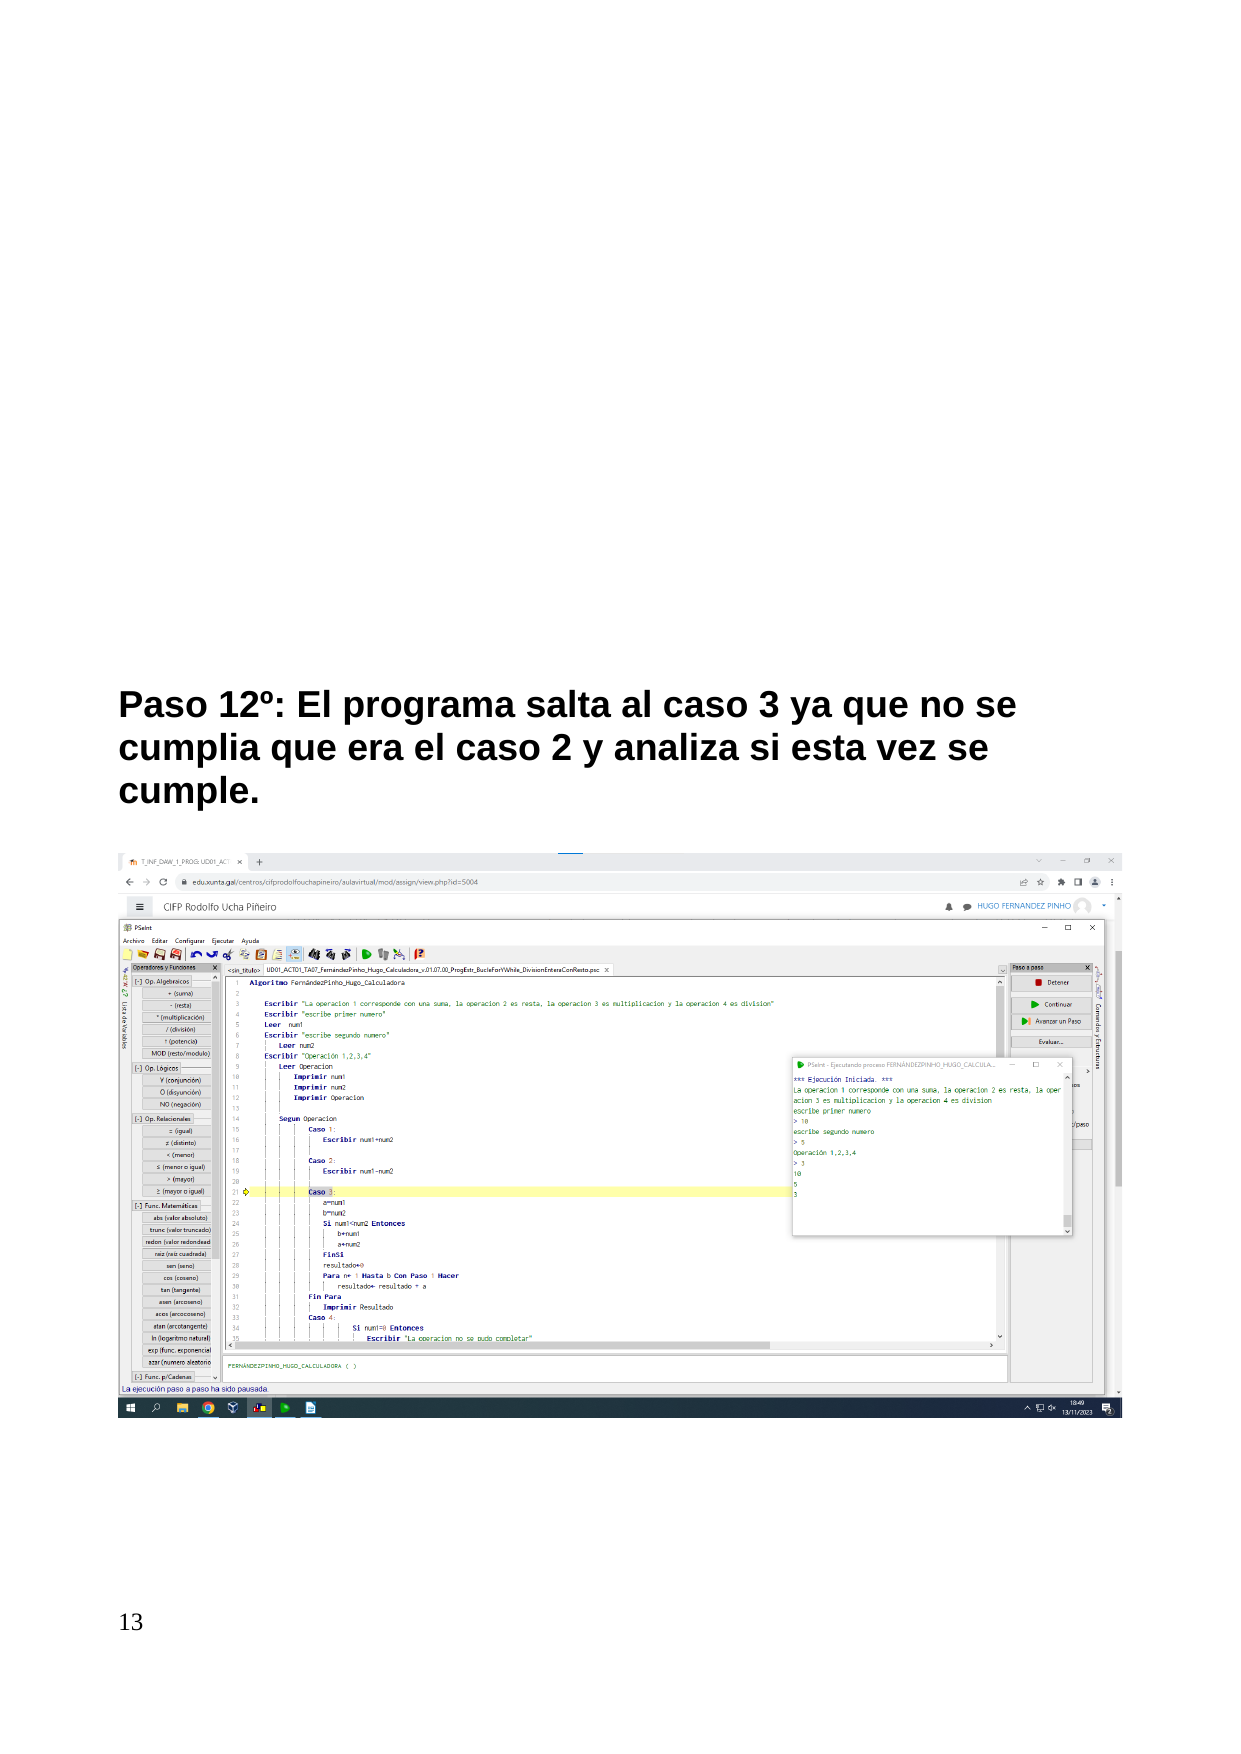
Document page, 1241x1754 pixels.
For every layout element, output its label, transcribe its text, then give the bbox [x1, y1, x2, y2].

picture [118, 853, 1123, 1418]
subtitle Paso 12º: El programa salta al caso 3 ya que no se cumplia que era el caso 2 y analiza si esta vez se cumple. [118, 682, 1122, 812]
